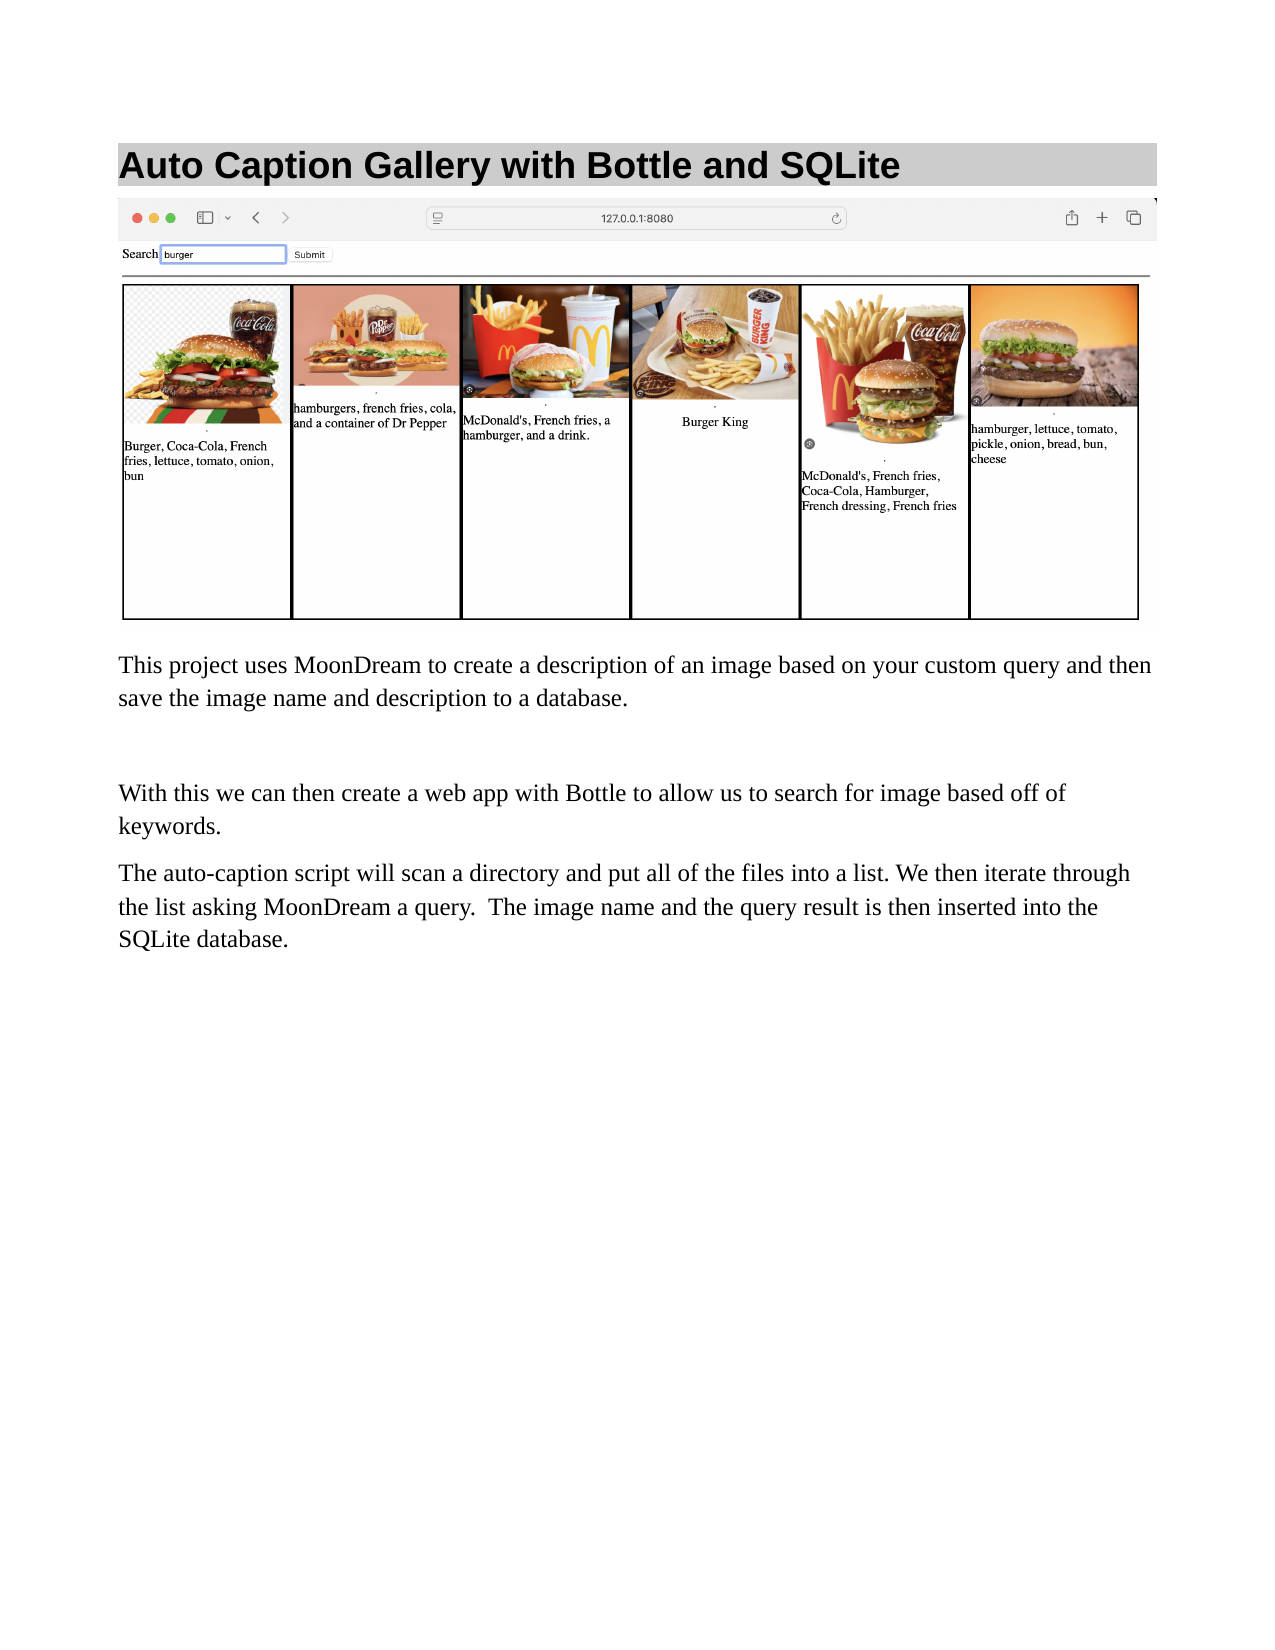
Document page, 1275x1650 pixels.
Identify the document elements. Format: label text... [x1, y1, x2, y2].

picture [118, 198, 1157, 633]
text With this we can then create a web app with Bottle to allow us to search for image based off of keywords. [118, 778, 1157, 840]
text The auto-caption script will scan a directory and put all of the files into a list. We then iterate through the list asking MoonDream a query. The image name and the query result is then inserted into the SQLite database. [118, 858, 1157, 953]
subtitle Auto Caption Gallery with Bottle and SQLite [118, 143, 1157, 186]
text This project uses MoonDream to create a description of an image based on your custom query and then save the image name and description to a database. [118, 633, 1157, 711]
